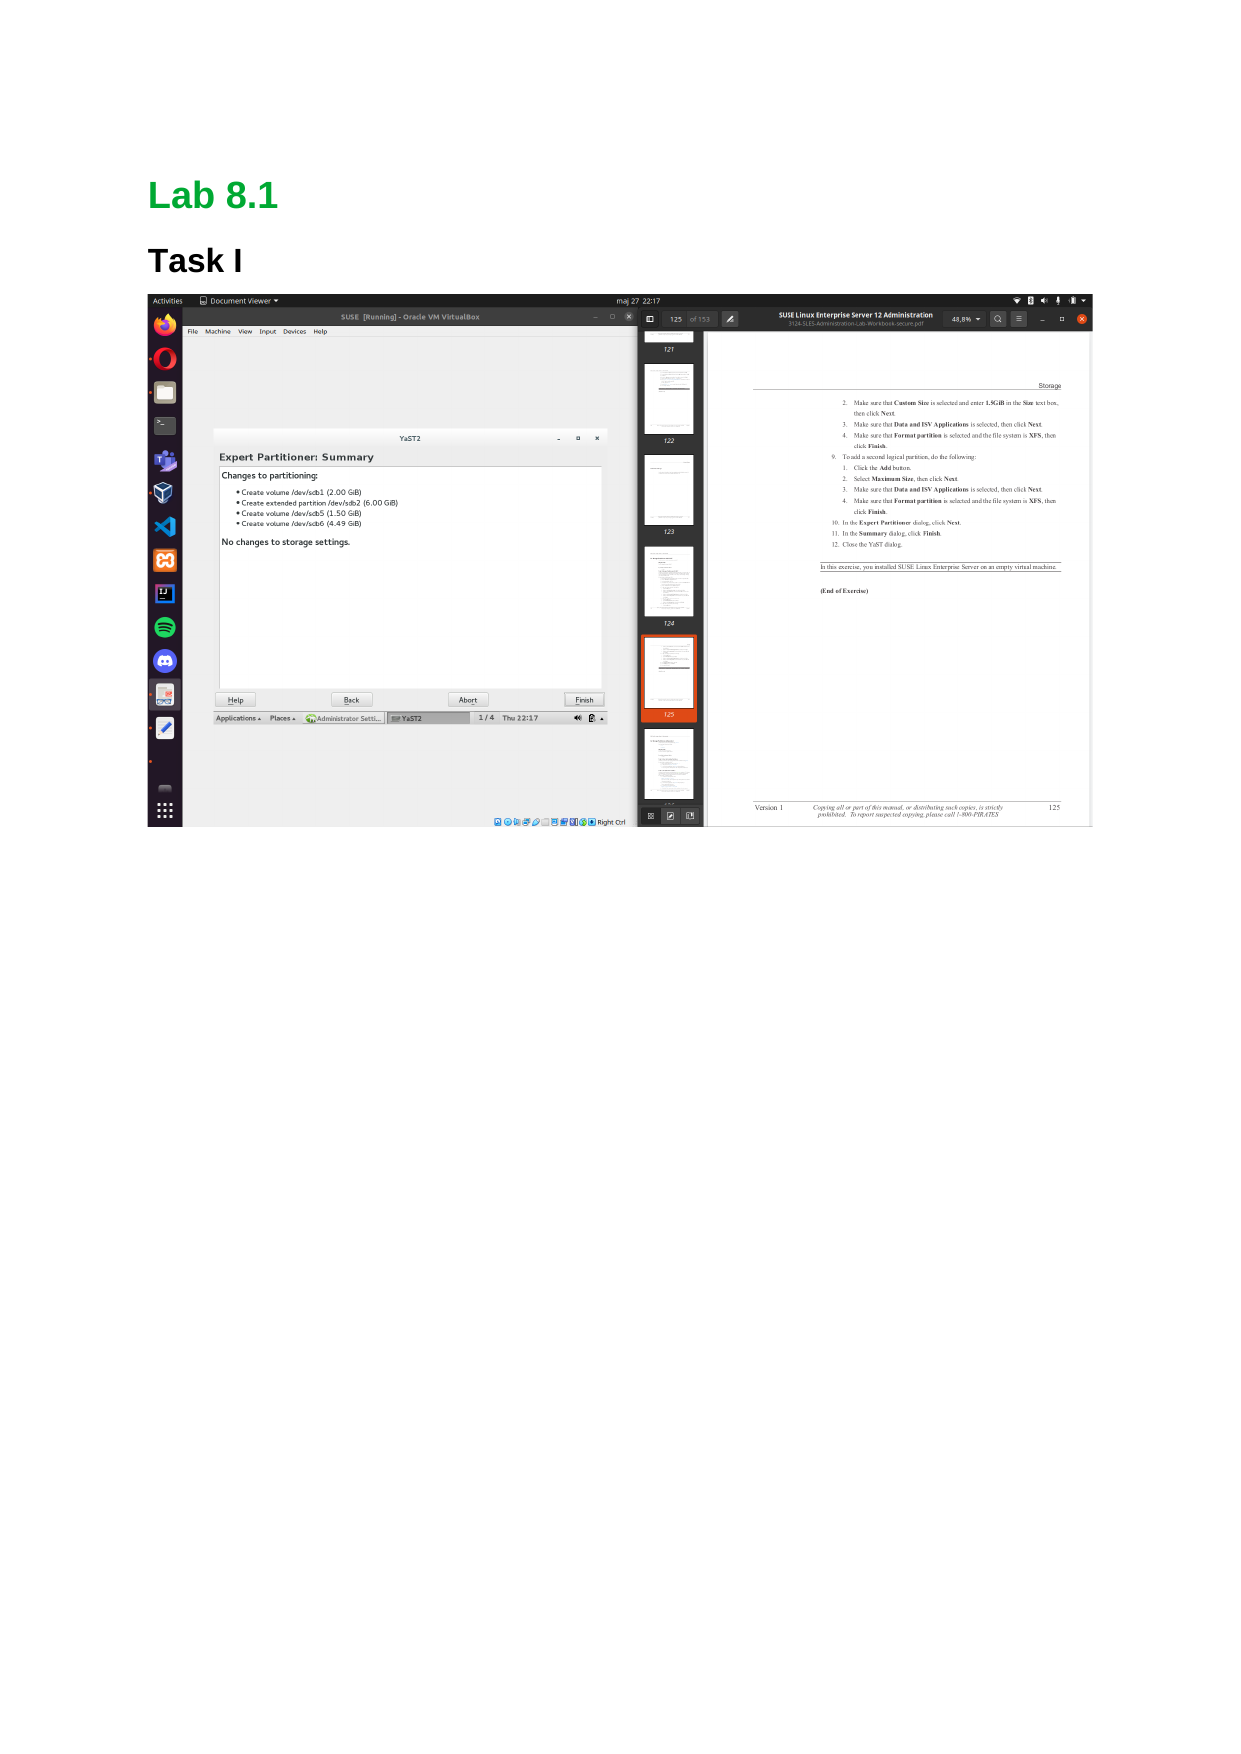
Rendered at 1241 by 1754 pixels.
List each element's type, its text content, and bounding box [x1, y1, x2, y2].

subtitle Task I [148, 241, 1093, 279]
subtitle Lab 8.1 [148, 173, 1093, 216]
picture [147, 294, 1093, 827]
